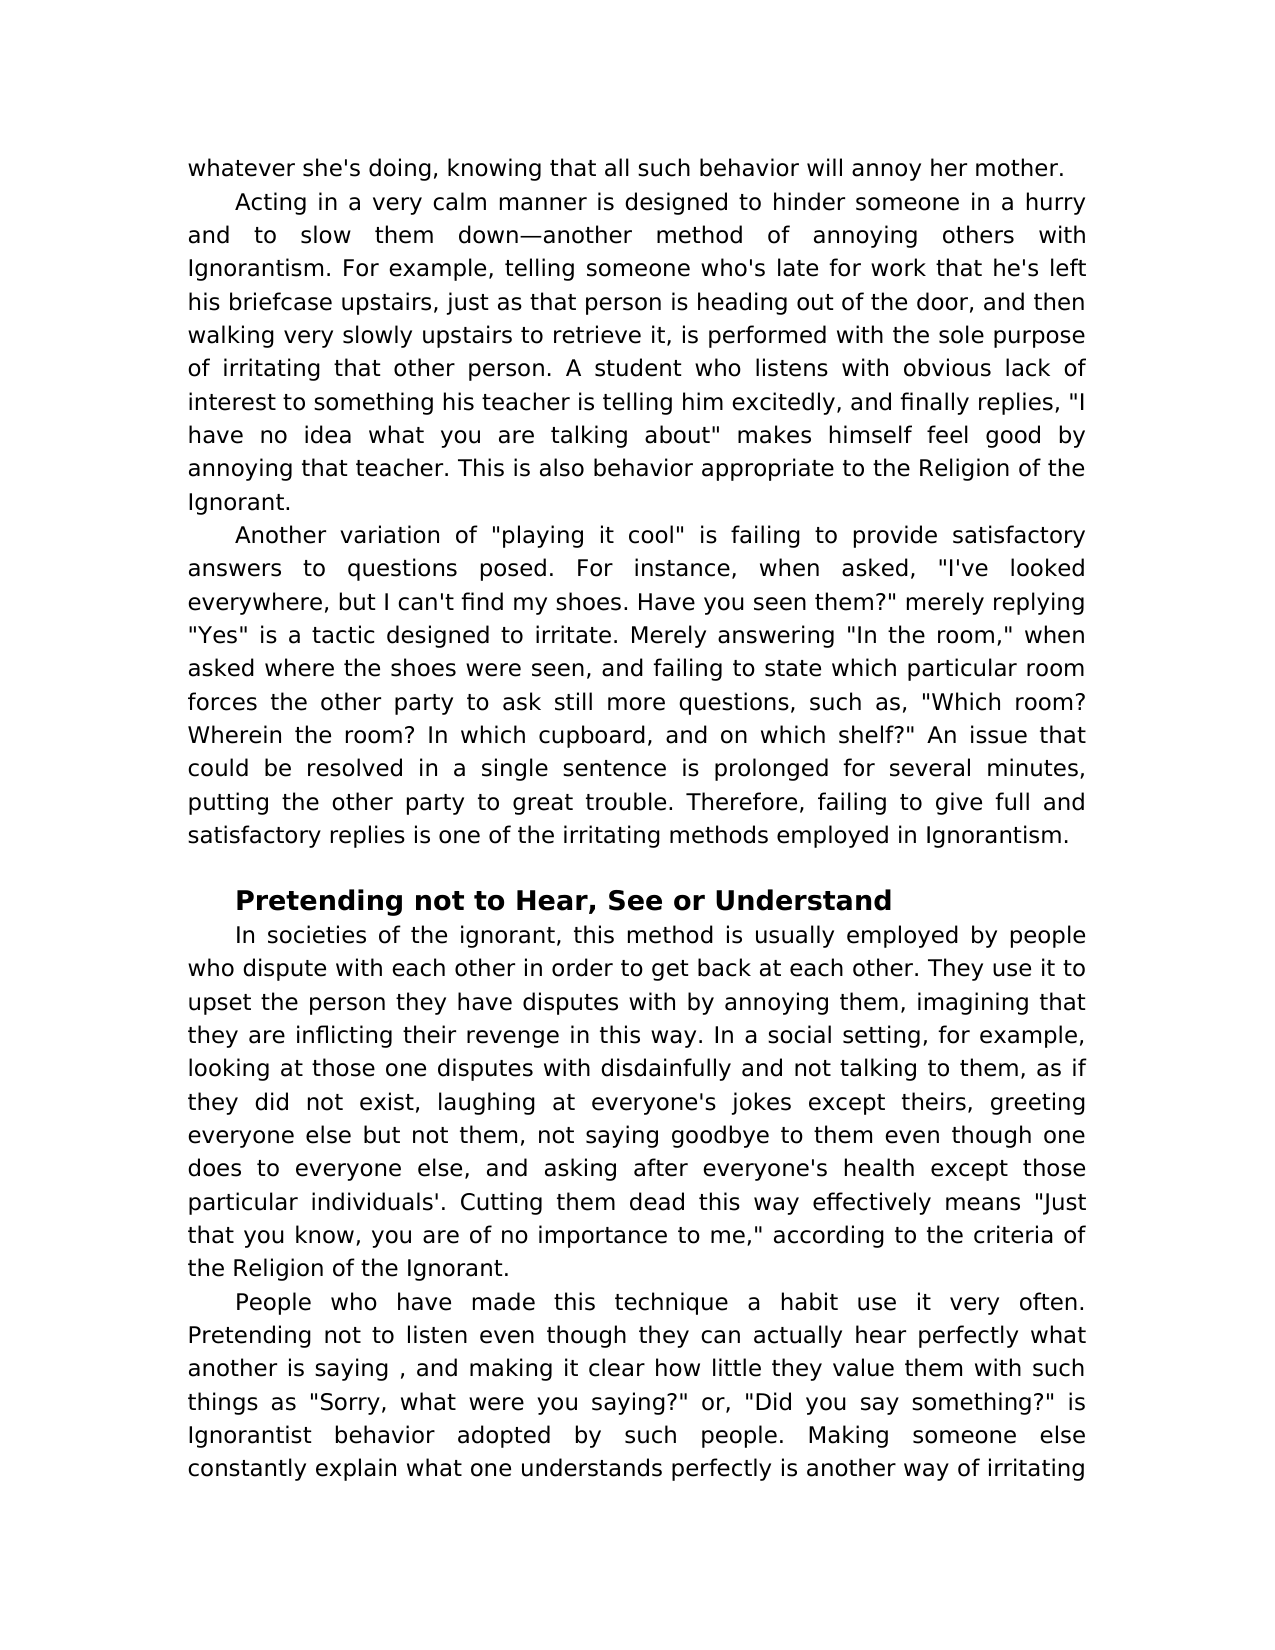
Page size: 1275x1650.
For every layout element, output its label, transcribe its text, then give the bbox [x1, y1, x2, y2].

text Acting in a very calm manner is designed to hinder someone in a hurry and to slow them down—another method of annoying others with Ignorantism. For example, telling someone who's late for work that he's left his briefcase upstairs, just as that person is heading out of the door, and then walking very slowly upstairs to retrieve it, is performed with the sole purpose of irritating that other person. A student who listens with obvious lack of interest to something his teacher is telling him excitedly, and finally replies, "I have no idea what you are talking about" makes himself feel good by annoying that teacher. This is also behavior appropriate to the Religion of the Ignorant. [187, 183, 1087, 517]
text Another variation of "playing it cool" is failing to provide satisfactory answers to questions posed. For instance, when asked, "I've looked everywhere, but I can't find my shoes. Have you seen them?" merely replying "Yes" is a tactic designed to irritate. Merely answering "In the room," when asked where the shoes were seen, and failing to state which particular room forces the other party to ask still more questions, such as, "Which room? Wherein the room? In which cupboard, and on which shelf?" An issue that could be resolved in a single sentence is prolonged for several minutes, putting the other party to great trouble. Therefore, failing to give full and satisfactory replies is one of the irritating methods employed in Ignorantism. [187, 517, 1087, 850]
text whatever she's doing, knowing that all such behavior will annoy her mother. [187, 150, 1087, 183]
text In societies of the ignorant, this method is usually employed by people who dispute with each other in order to get back at each other. They use it to upset the person they have disputes with by annoying them, imagining that they are inflicting their revenge in this way. In a social setting, for example, looking at those one disputes with disdainfully and not talking to them, as if they did not exist, laughing at everyone's jokes except theirs, greeting everyone else but not them, not saying goodbye to them even though one does to everyone else, and asking after everyone's health except those particular individuals'. Cutting them dead this way effectively means "Just that you know, you are of no importance to me," according to the criteria of the Religion of the Ignorant. [187, 917, 1087, 1283]
text People who have made this technique a habit use it very often. Pretending not to listen even though they can actually hear perfectly what another is saying , and making it clear how little they value them with such things as "Sorry, what were you saying?" or, "Did you say something?" is Ignorantist behavior adopted by such people. Making someone else constantly explain what one understands perfectly is another way of irritating [187, 1283, 1087, 1483]
text Pretending not to Hear, See or Understand [187, 883, 1087, 917]
